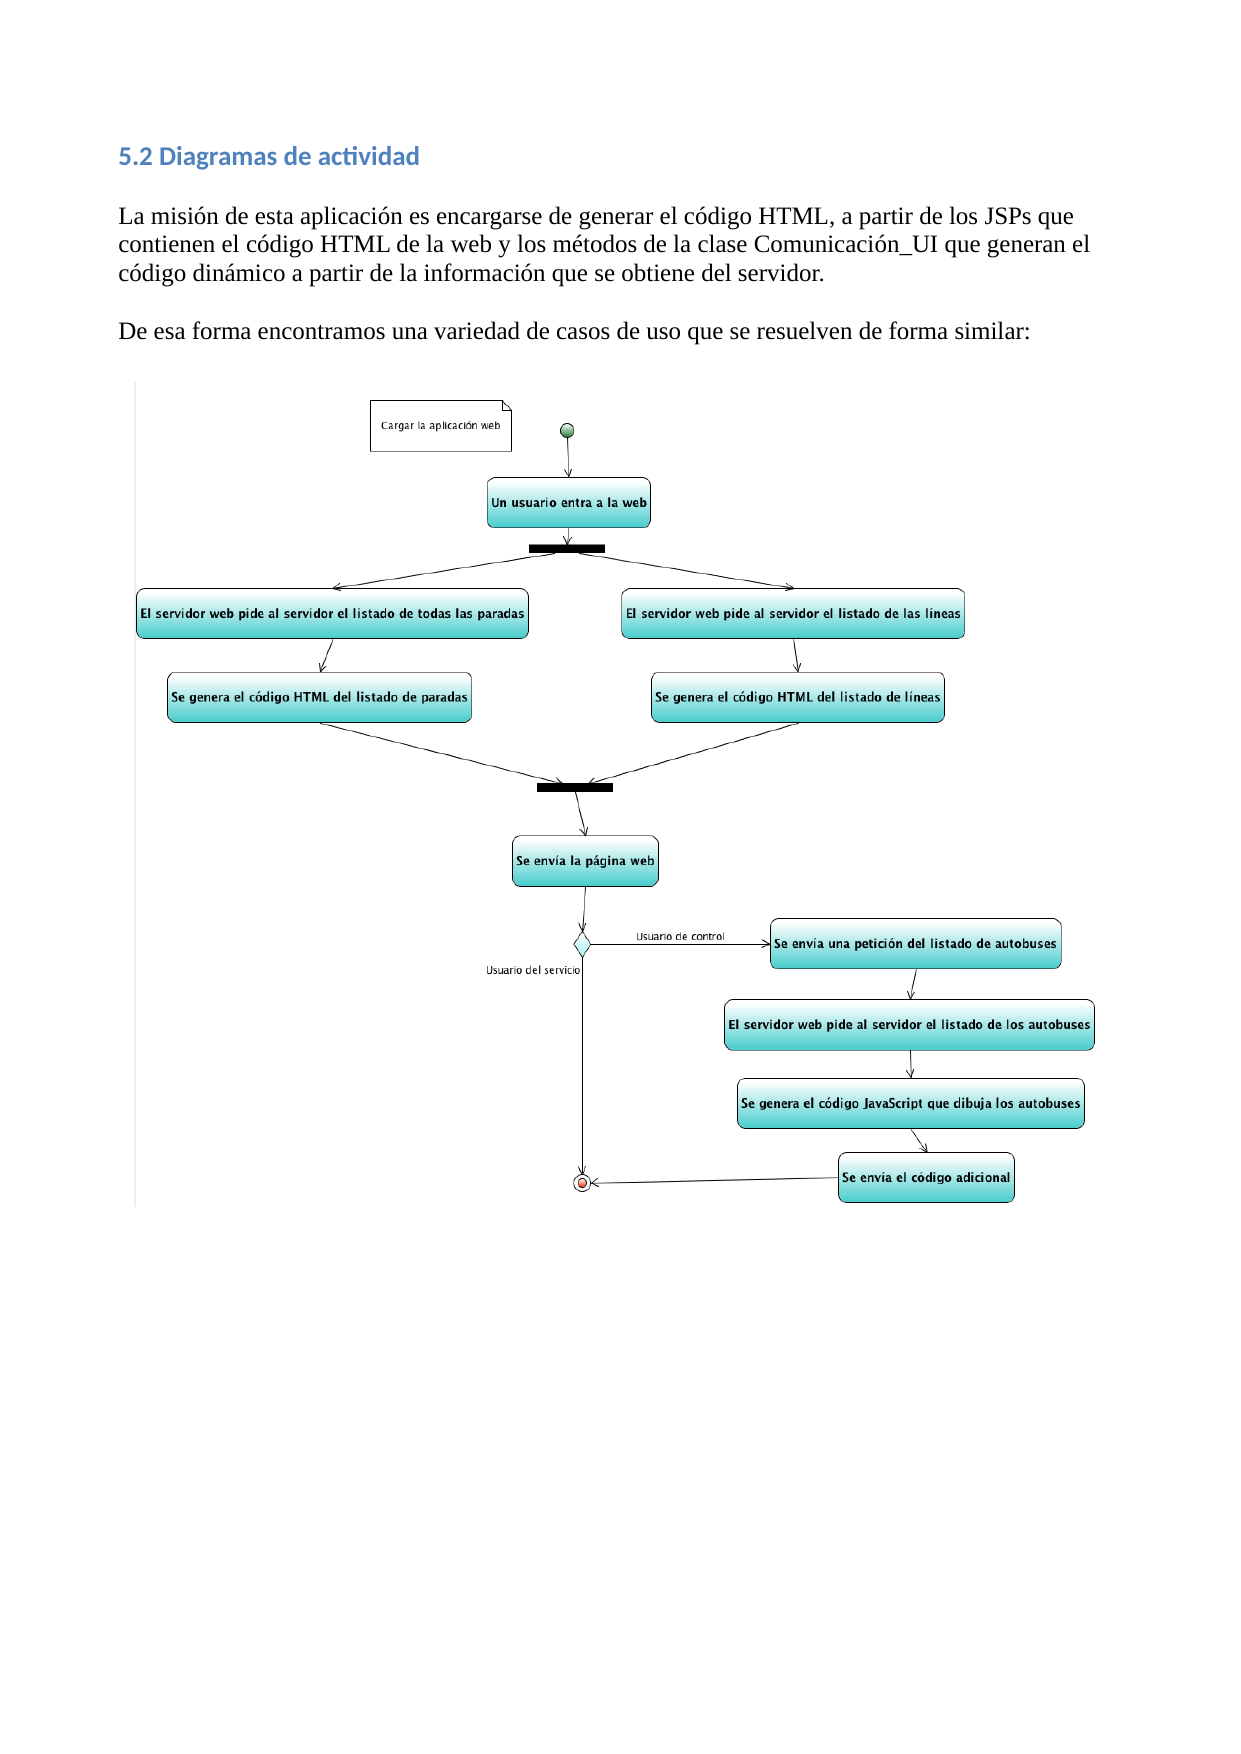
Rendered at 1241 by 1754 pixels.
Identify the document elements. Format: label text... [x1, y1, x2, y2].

picture [134, 382, 1104, 1207]
subtitle 5.2 Diagramas de actividad [118, 139, 1122, 172]
text La misión de esta aplicación es encargarse de generar el código HTML, a partir de los JSPs que contienen el código HTML de la web y los métodos de la clase Comunicación_UI que generan el código dinámico a partir de la información que se obtiene del servidor. [118, 201, 1122, 287]
text De esa forma encontramos una variedad de casos de uso que se resuelven de forma similar: [118, 316, 1122, 344]
